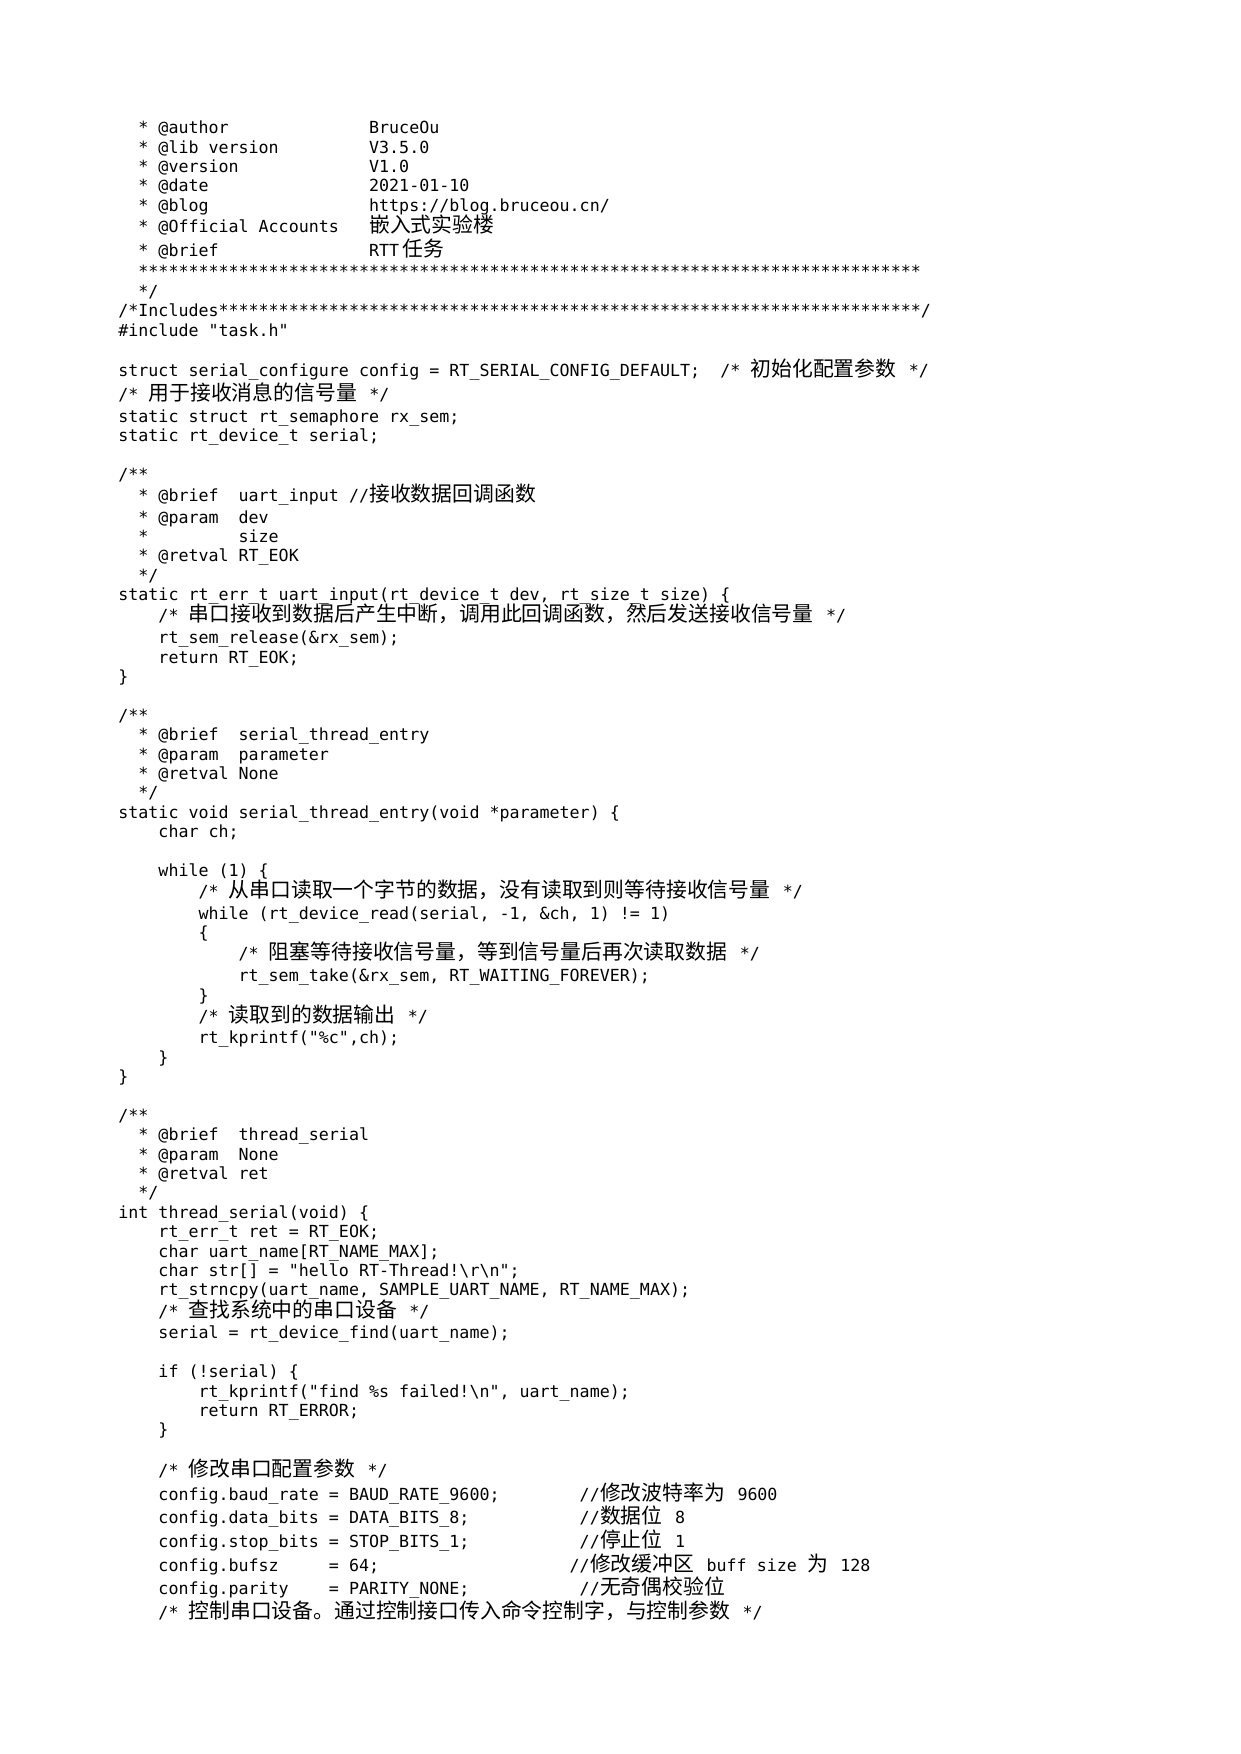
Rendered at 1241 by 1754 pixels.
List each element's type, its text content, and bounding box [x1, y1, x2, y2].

text struct serial_configure config = RT_SERIAL_CONFIG_DEFAULT; /* 初始化配置参数 */ [118, 359, 1122, 383]
text * @brief serial_thread_entry [118, 725, 1122, 744]
text rt_strncpy(uart_name, SAMPLE_UART_NAME, RT_NAME_MAX); [118, 1280, 1122, 1300]
text * @brief RTT任务 [118, 239, 1122, 262]
text static rt_err_t uart_input(rt_device_t dev, rt_size_t size) { [118, 585, 1122, 604]
text /* 阻塞等待接收信号量，等到信号量后再次读取数据 */ [118, 942, 1122, 966]
text * @Official Accounts 嵌入式实验楼 [118, 215, 1122, 239]
text rt_sem_take(&rx_sem, RT_WAITING_FOREVER); [118, 966, 1122, 985]
text */ [118, 1183, 1122, 1203]
text rt_err_t ret = RT_EOK; [118, 1222, 1122, 1242]
text while (1) { [118, 861, 1122, 880]
text config.parity = PARITY_NONE; //无奇偶校验位 [118, 1577, 1122, 1601]
text rt_kprintf("find %s failed!\n", uart_name); [118, 1381, 1122, 1401]
text * @brief thread_serial [118, 1125, 1122, 1145]
text */ [118, 282, 1122, 301]
text /* 查找系统中的串口设备 */ [118, 1300, 1122, 1323]
text /** [118, 706, 1122, 725]
text return RT_ERROR; [118, 1401, 1122, 1420]
text */ [118, 783, 1122, 802]
text /* 控制串口设备。通过控制接口传入命令控制字，与控制参数 */ [118, 1601, 1122, 1624]
text while (rt_device_read(serial, -1, &ch, 1) != 1) [118, 904, 1122, 923]
text config.baud_rate = BAUD_RATE_9600; //修改波特率为 9600 [118, 1483, 1122, 1506]
text * @param parameter [118, 744, 1122, 764]
text /* 串口接收到数据后产生中断，调用此回调函数，然后发送接收信号量 */ [118, 604, 1122, 628]
text /*Includes**********************************************************************/ [118, 301, 1122, 320]
text return RT_EOK; [118, 647, 1122, 667]
text char ch; [118, 822, 1122, 841]
text /** [118, 464, 1122, 484]
text * @author BruceOu [118, 118, 1122, 137]
text /* 从串口读取一个字节的数据，没有读取到则等待接收信号量 */ [118, 880, 1122, 904]
text * @retval ret [118, 1164, 1122, 1183]
text int thread_serial(void) { [118, 1203, 1122, 1222]
text */ [118, 566, 1122, 585]
text * @date 2021-01-10 [118, 176, 1122, 196]
text } [118, 667, 1122, 686]
text } [118, 1420, 1122, 1439]
text * @lib version V3.5.0 [118, 137, 1122, 157]
text * @retval None [118, 764, 1122, 783]
text static void serial_thread_entry(void *parameter) { [118, 802, 1122, 822]
text rt_kprintf("%c",ch); [118, 1028, 1122, 1048]
text config.data_bits = DATA_BITS_8; //数据位 8 [118, 1506, 1122, 1530]
text char uart_name[RT_NAME_MAX]; [118, 1242, 1122, 1261]
text /* 修改串口配置参数 */ [118, 1459, 1122, 1483]
text config.stop_bits = STOP_BITS_1; //停止位 1 [118, 1530, 1122, 1553]
text static struct rt_semaphore rx_sem; [118, 406, 1122, 426]
text } [118, 1067, 1122, 1087]
text ****************************************************************************** [118, 262, 1122, 282]
text rt_sem_release(&rx_sem); [118, 628, 1122, 647]
text * @retval RT_EOK [118, 546, 1122, 566]
text config.bufsz = 64; //修改缓冲区 buff size 为 128 [118, 1553, 1122, 1577]
text { [118, 923, 1122, 942]
text if (!serial) { [118, 1362, 1122, 1381]
text * @blog https://blog.bruceou.cn/ [118, 196, 1122, 215]
text serial = rt_device_find(uart_name); [118, 1323, 1122, 1343]
text /* 读取到的数据输出 */ [118, 1005, 1122, 1028]
text * @brief uart_input //接收数据回调函数 [118, 484, 1122, 508]
text * size [118, 527, 1122, 546]
text } [118, 1048, 1122, 1067]
text #include "task.h" [118, 320, 1122, 340]
text static rt_device_t serial; [118, 426, 1122, 445]
text /* 用于接收消息的信号量 */ [118, 383, 1122, 406]
text } [118, 985, 1122, 1005]
text /** [118, 1106, 1122, 1125]
text char str[] = "hello RT-Thread!\r\n"; [118, 1261, 1122, 1280]
text * @version V1.0 [118, 157, 1122, 176]
text * @param dev [118, 508, 1122, 527]
text * @param None [118, 1145, 1122, 1164]
